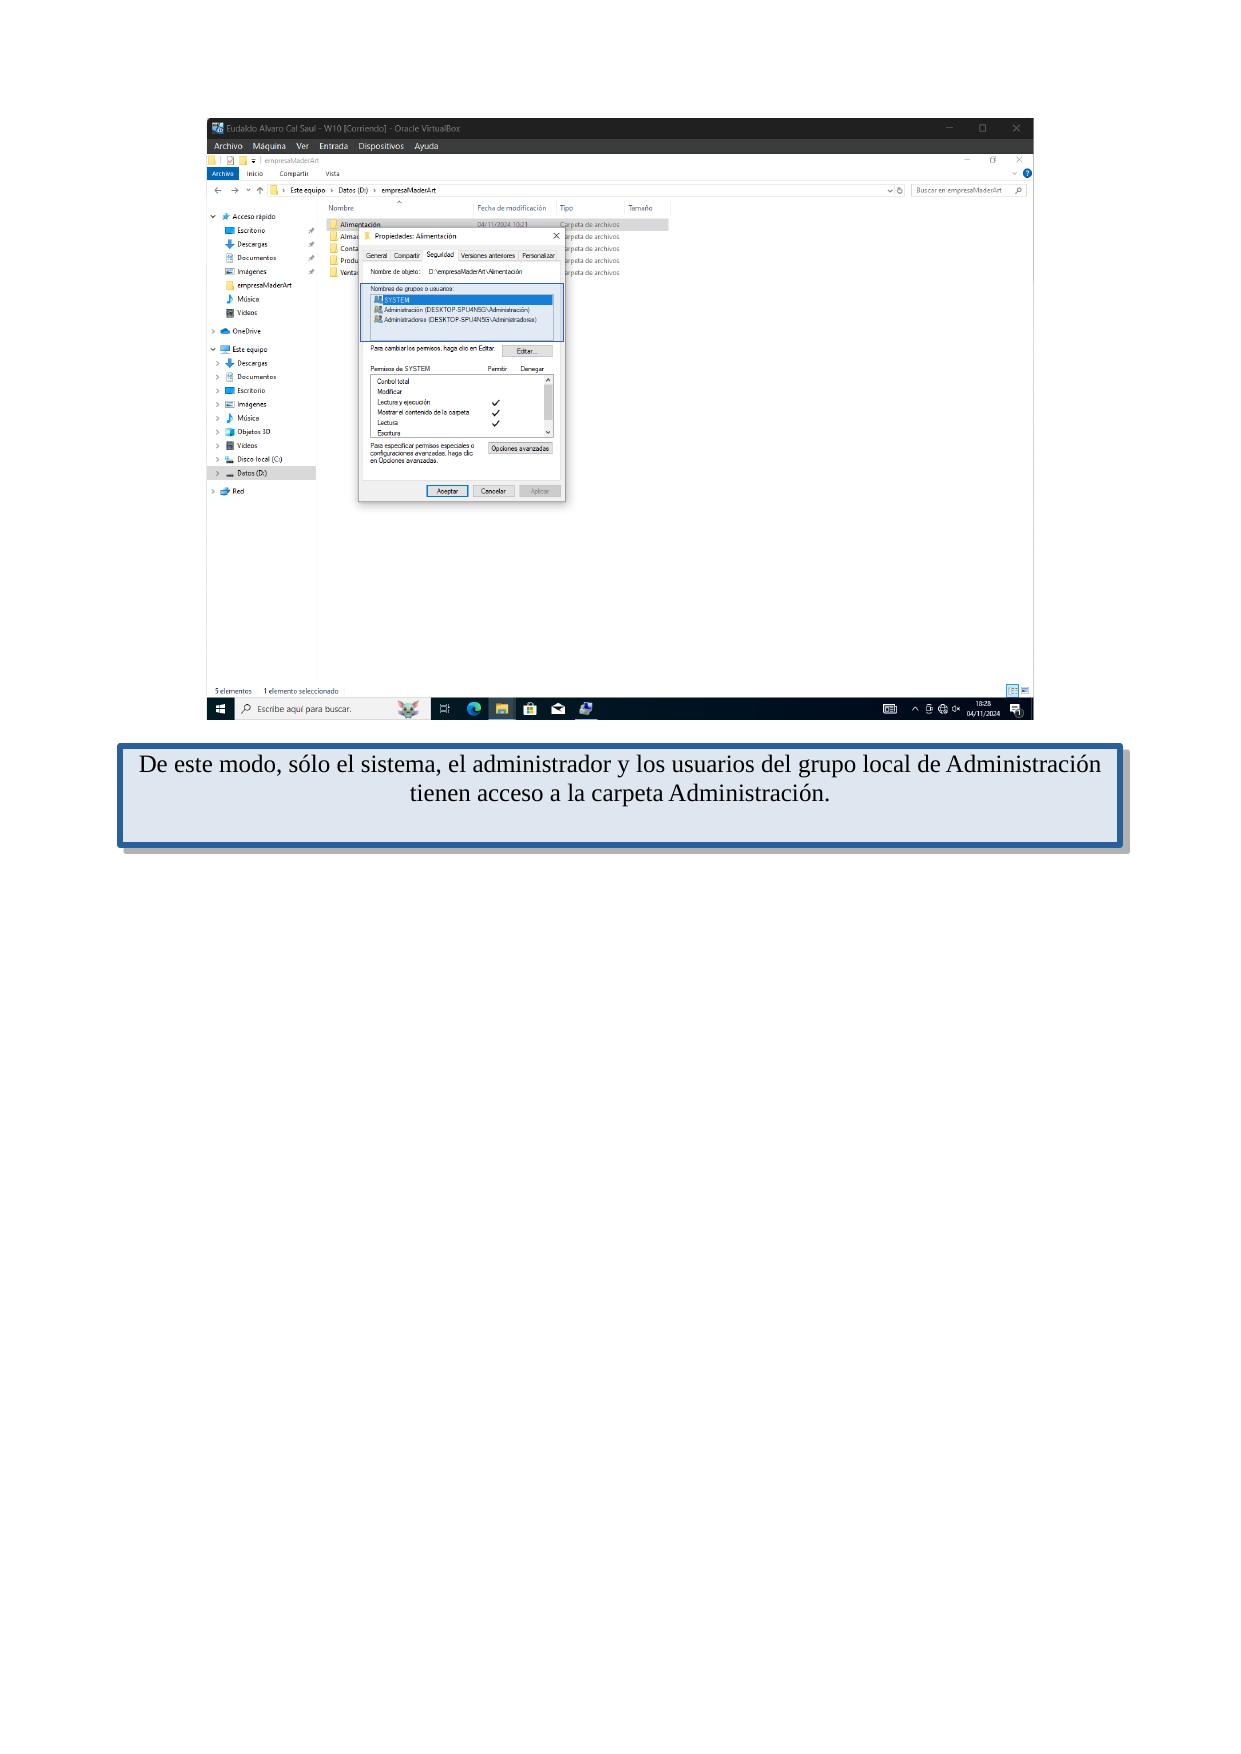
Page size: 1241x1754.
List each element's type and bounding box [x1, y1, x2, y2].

picture [206, 118, 1034, 720]
